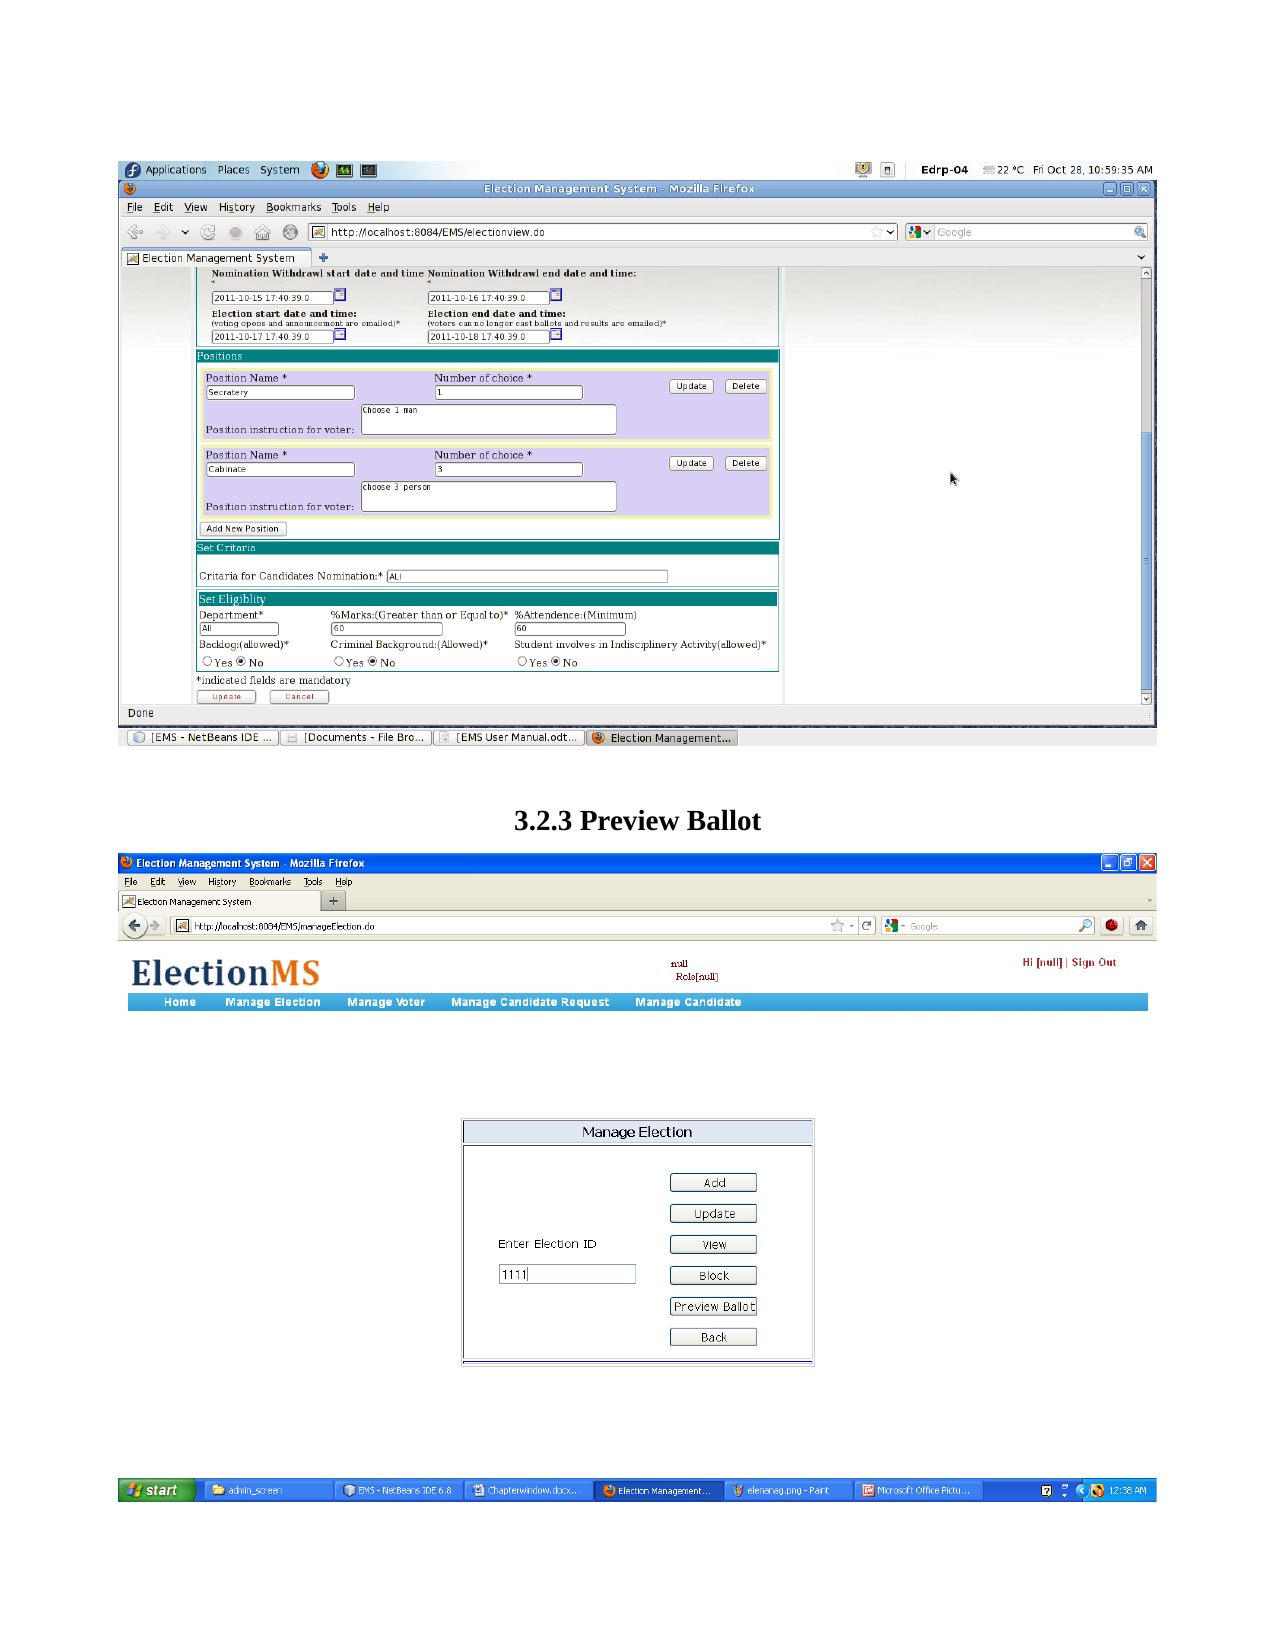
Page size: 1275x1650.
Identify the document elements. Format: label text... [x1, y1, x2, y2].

text 3.2.3 Preview Ballot [118, 803, 1157, 836]
picture [118, 853, 1157, 1502]
picture [118, 161, 1157, 746]
